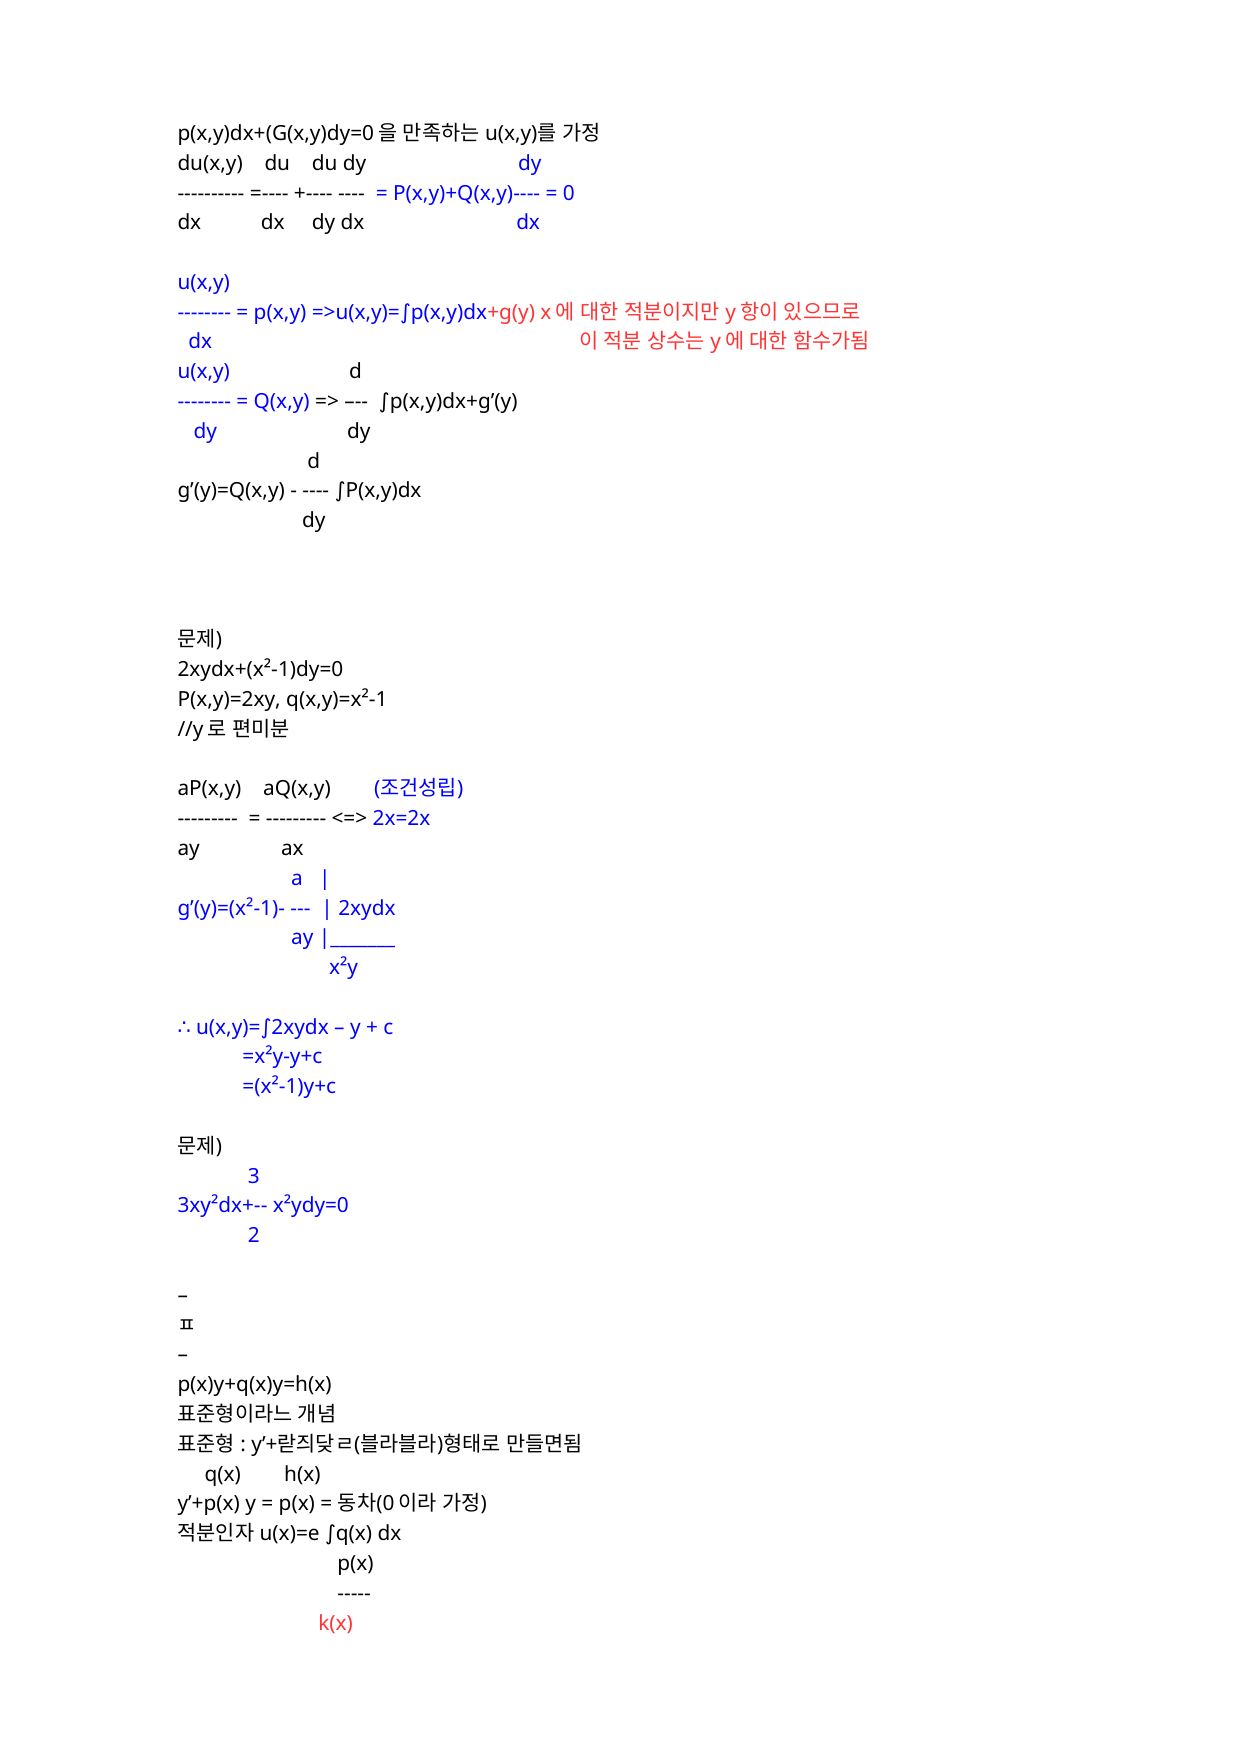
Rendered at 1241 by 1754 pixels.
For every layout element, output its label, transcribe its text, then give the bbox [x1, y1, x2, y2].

text p(x)y+q(x)y=h(x) [177, 1369, 1063, 1398]
text 3 [177, 1161, 1063, 1189]
text u(x,y) [177, 267, 1063, 296]
text d [177, 446, 1063, 474]
text ----- [177, 1578, 1063, 1606]
text dx 이 적분 상수는 y에 대한 함수가됨 [177, 327, 1063, 355]
text a | [177, 863, 1063, 891]
text du(x,y) du du dy dy [177, 148, 1063, 176]
text 적분인자 u(x)=e ∫q(x) dx [177, 1518, 1063, 1547]
text x²y [177, 952, 1063, 981]
text ㅍ [177, 1310, 1063, 1338]
text y’+p(x) y = p(x) = 동차(0이라 가정) [177, 1488, 1063, 1517]
text 표준형이라느 개념 [177, 1399, 1063, 1428]
text – [177, 1280, 1063, 1308]
text – [177, 1339, 1063, 1368]
text //y로 편미분 [177, 714, 1063, 742]
text ay ax [177, 833, 1063, 862]
text ay |_______ [177, 922, 1063, 951]
text =(x²-1)y+c [177, 1071, 1063, 1100]
text --------- = --------- <=> 2x=2x [177, 803, 1063, 832]
text k(x) [177, 1608, 1063, 1636]
text g’(y)=Q(x,y) - ---- ∫P(x,y)dx [177, 476, 1063, 504]
text 문제) [177, 1131, 1063, 1159]
text g’(y)=(x²-1)- --- | 2xydx [177, 893, 1063, 921]
text -------- = p(x,y) =>u(x,y)=∫p(x,y)dx+g(y) x에 대한 적분이지만 y항이 있으므로 [177, 297, 1063, 325]
text u(x,y) d [177, 356, 1063, 385]
text =x²y-y+c [177, 1042, 1063, 1070]
text q(x) h(x) [177, 1459, 1063, 1487]
text dy dy [177, 416, 1063, 444]
text 2 [177, 1220, 1063, 1249]
text -------- = Q(x,y) => –-- ∫p(x,y)dx+g’(y) [177, 386, 1063, 415]
text 3xy²dx+-- x²ydy=0 [177, 1191, 1063, 1219]
text dx dx dy dx dx [177, 207, 1063, 236]
text dy [177, 505, 1063, 534]
text p(x) [177, 1548, 1063, 1577]
text P(x,y)=2xy, q(x,y)=x²-1 [177, 684, 1063, 713]
text 2xydx+(x²-1)dy=0 [177, 654, 1063, 683]
text ∴ u(x,y)=∫2xydx – y + c [177, 1012, 1063, 1040]
text 표준형 : y’+랃즤닺ㄹ(블라블라)형태로 만들면됨 [177, 1429, 1063, 1457]
text 문제) [177, 624, 1063, 653]
text aP(x,y) aQ(x,y) (조건성립) [177, 773, 1063, 802]
text ---------- =---- +---- ---- = P(x,y)+Q(x,y)---- = 0 [177, 178, 1063, 206]
text p(x,y)dx+(G(x,y)dy=0을 만족하는 u(x,y)를 가정 [177, 118, 1063, 147]
